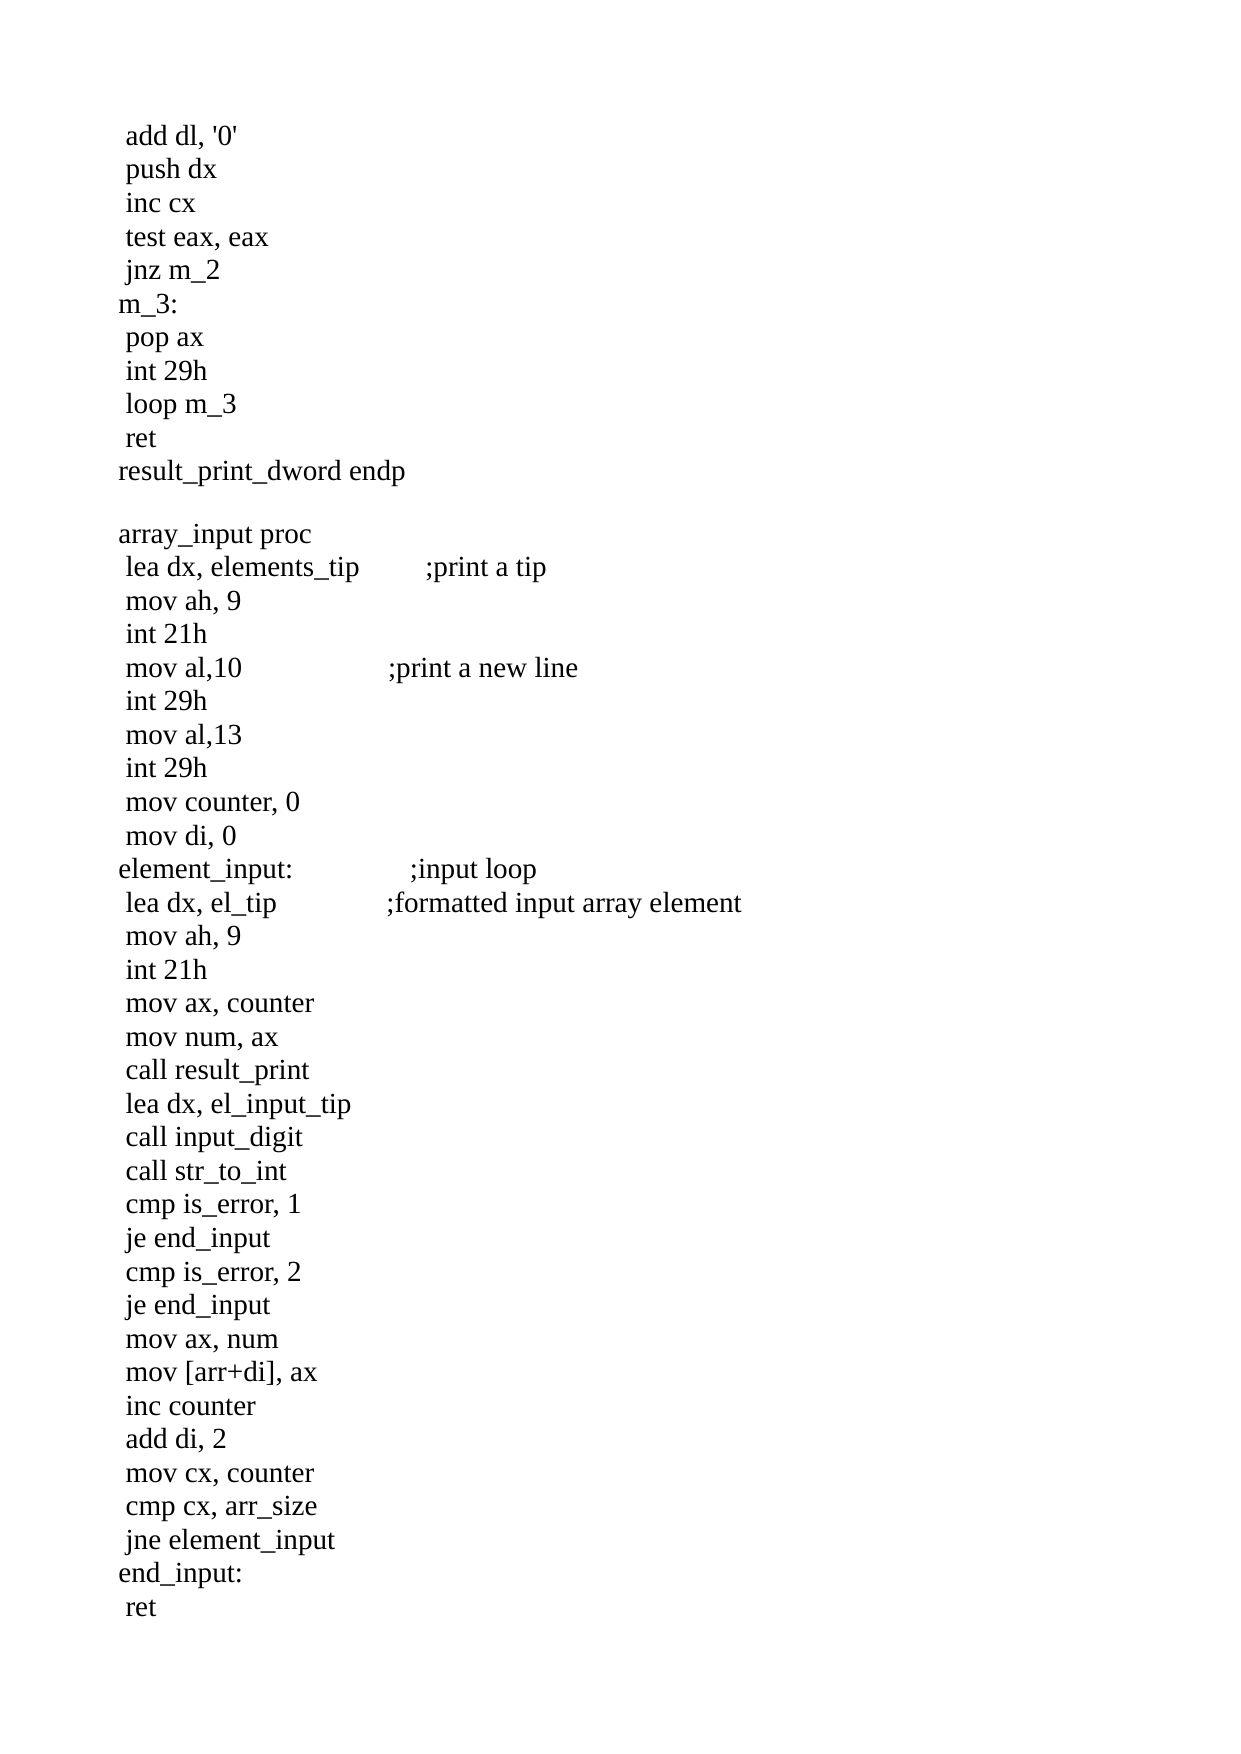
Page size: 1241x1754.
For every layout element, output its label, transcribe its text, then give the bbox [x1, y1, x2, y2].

text int 21h [118, 616, 1122, 650]
text int 21h [118, 952, 1122, 985]
text mov ah, 9 [118, 583, 1122, 616]
text call result_print [118, 1052, 1122, 1086]
text lea dx, el_input_tip [118, 1086, 1122, 1119]
text add dl, '0' [118, 118, 1122, 152]
text cmp is_error, 1 [118, 1187, 1122, 1220]
text add di, 2 [118, 1421, 1122, 1455]
text mov di, 0 [118, 818, 1122, 851]
text je end_input [118, 1220, 1122, 1254]
text mov ax, counter [118, 985, 1122, 1019]
text mov cx, counter [118, 1455, 1122, 1488]
text lea dx, elements_tip ;print a tip [118, 549, 1122, 583]
text call str_to_int [118, 1153, 1122, 1187]
text loop m_3 [118, 386, 1122, 420]
text mov counter, 0 [118, 784, 1122, 818]
text cmp cx, arr_size [118, 1488, 1122, 1522]
text array_input proc [118, 516, 1122, 549]
text m_3: [118, 286, 1122, 319]
text element_input: ;input loop [118, 851, 1122, 885]
text je end_input [118, 1287, 1122, 1321]
text int 29h [118, 353, 1122, 386]
text mov al,10 ;print a new line [118, 650, 1122, 683]
text test eax, eax [118, 219, 1122, 252]
text push dx [118, 152, 1122, 185]
text inc counter [118, 1388, 1122, 1421]
text result_print_dword endp [118, 453, 1122, 487]
text ret [118, 1589, 1122, 1623]
text mov al,13 [118, 717, 1122, 751]
text jnz m_2 [118, 252, 1122, 286]
text inc cx [118, 185, 1122, 219]
text jne element_input [118, 1522, 1122, 1556]
text pop ax [118, 319, 1122, 353]
text mov ah, 9 [118, 918, 1122, 952]
text mov [arr+di], ax [118, 1354, 1122, 1388]
text int 29h [118, 751, 1122, 784]
text call input_digit [118, 1119, 1122, 1153]
text lea dx, el_tip ;formatted input array element [118, 885, 1122, 918]
text int 29h [118, 683, 1122, 717]
text mov num, ax [118, 1019, 1122, 1052]
text mov ax, num [118, 1321, 1122, 1354]
text end_input: [118, 1556, 1122, 1589]
text ret [118, 420, 1122, 453]
text cmp is_error, 2 [118, 1254, 1122, 1287]
